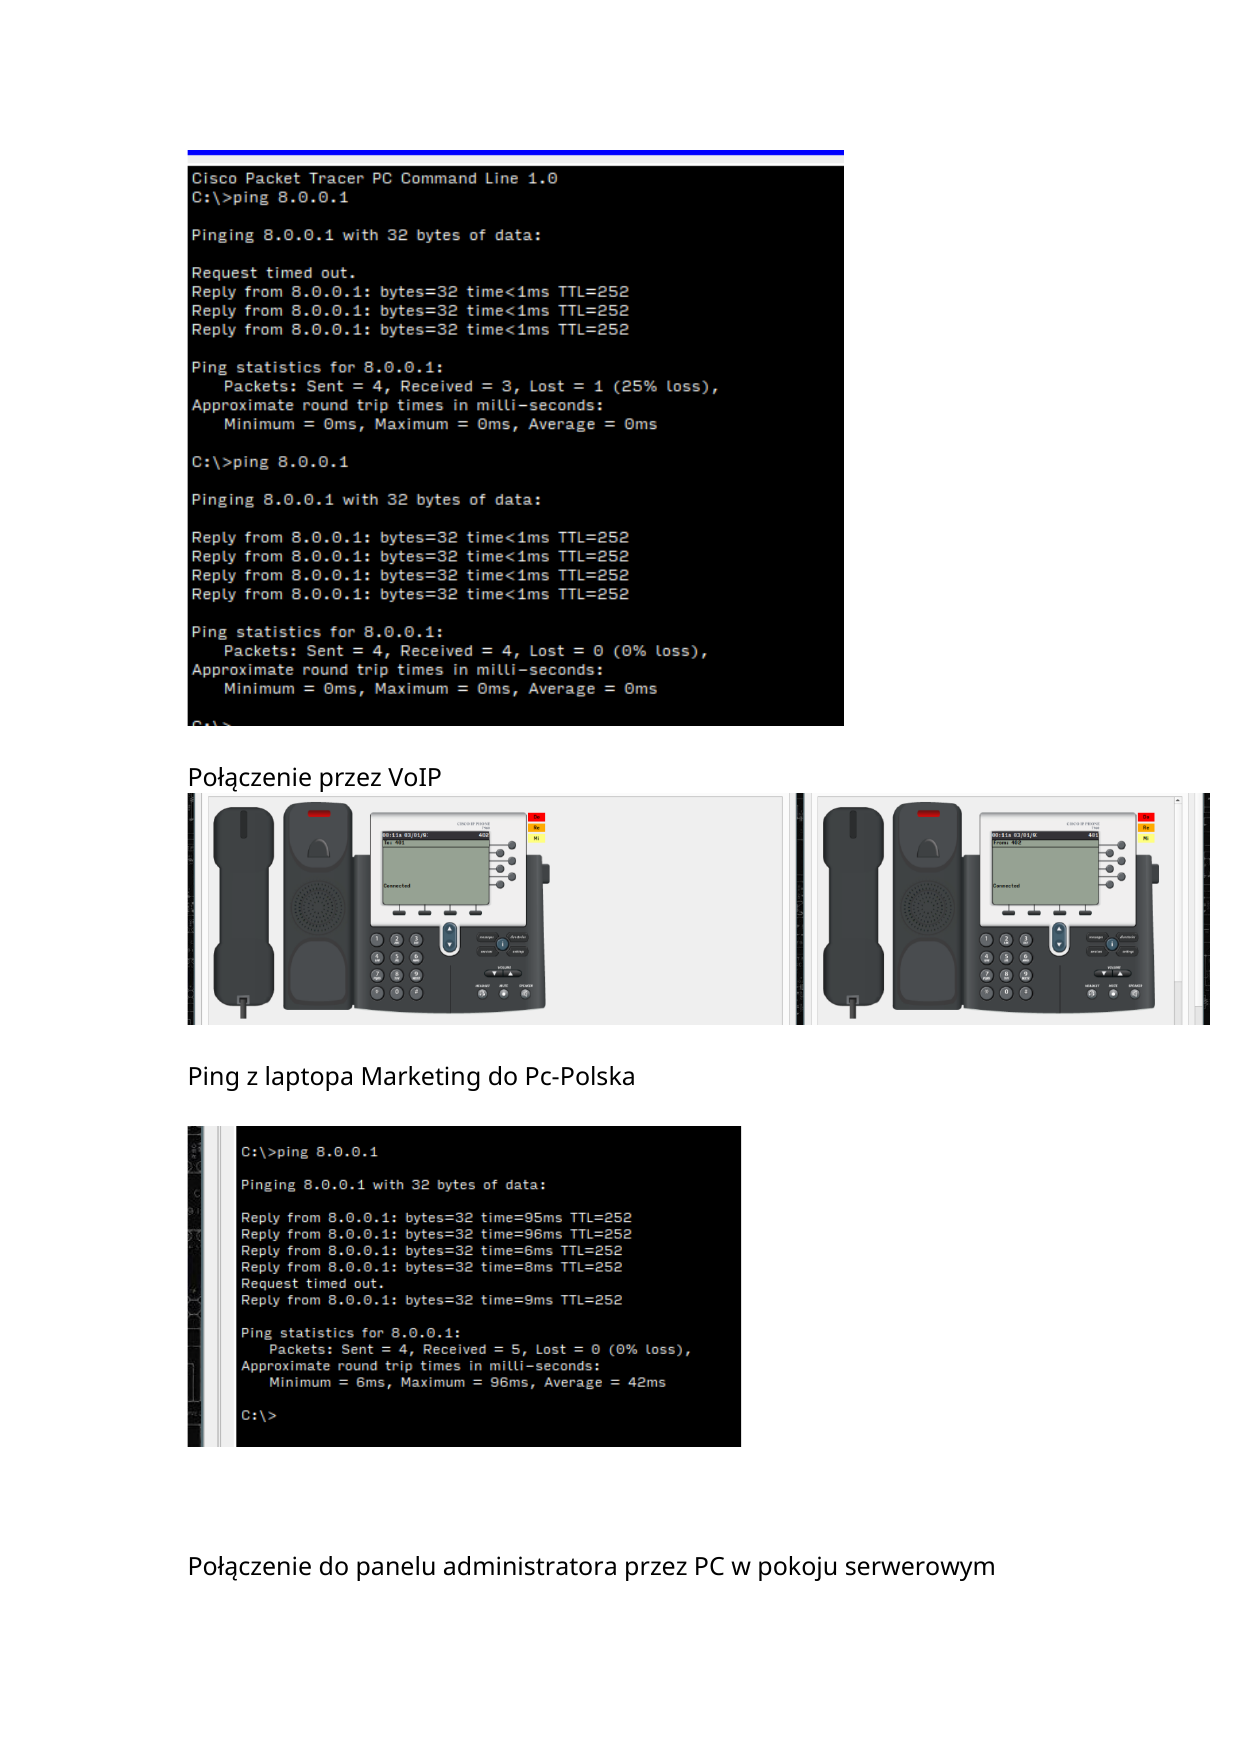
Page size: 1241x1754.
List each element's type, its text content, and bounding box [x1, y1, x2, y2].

picture [668, 150, 844, 369]
picture [187, 793, 1210, 1025]
text Połączenie przez VoIP [187, 760, 1053, 793]
text Połączenie do panelu administratora przez PC w pokoju serwerowym [187, 1548, 1053, 1583]
text Ping z laptopa Marketing do Pc-Polska [187, 1058, 1053, 1093]
